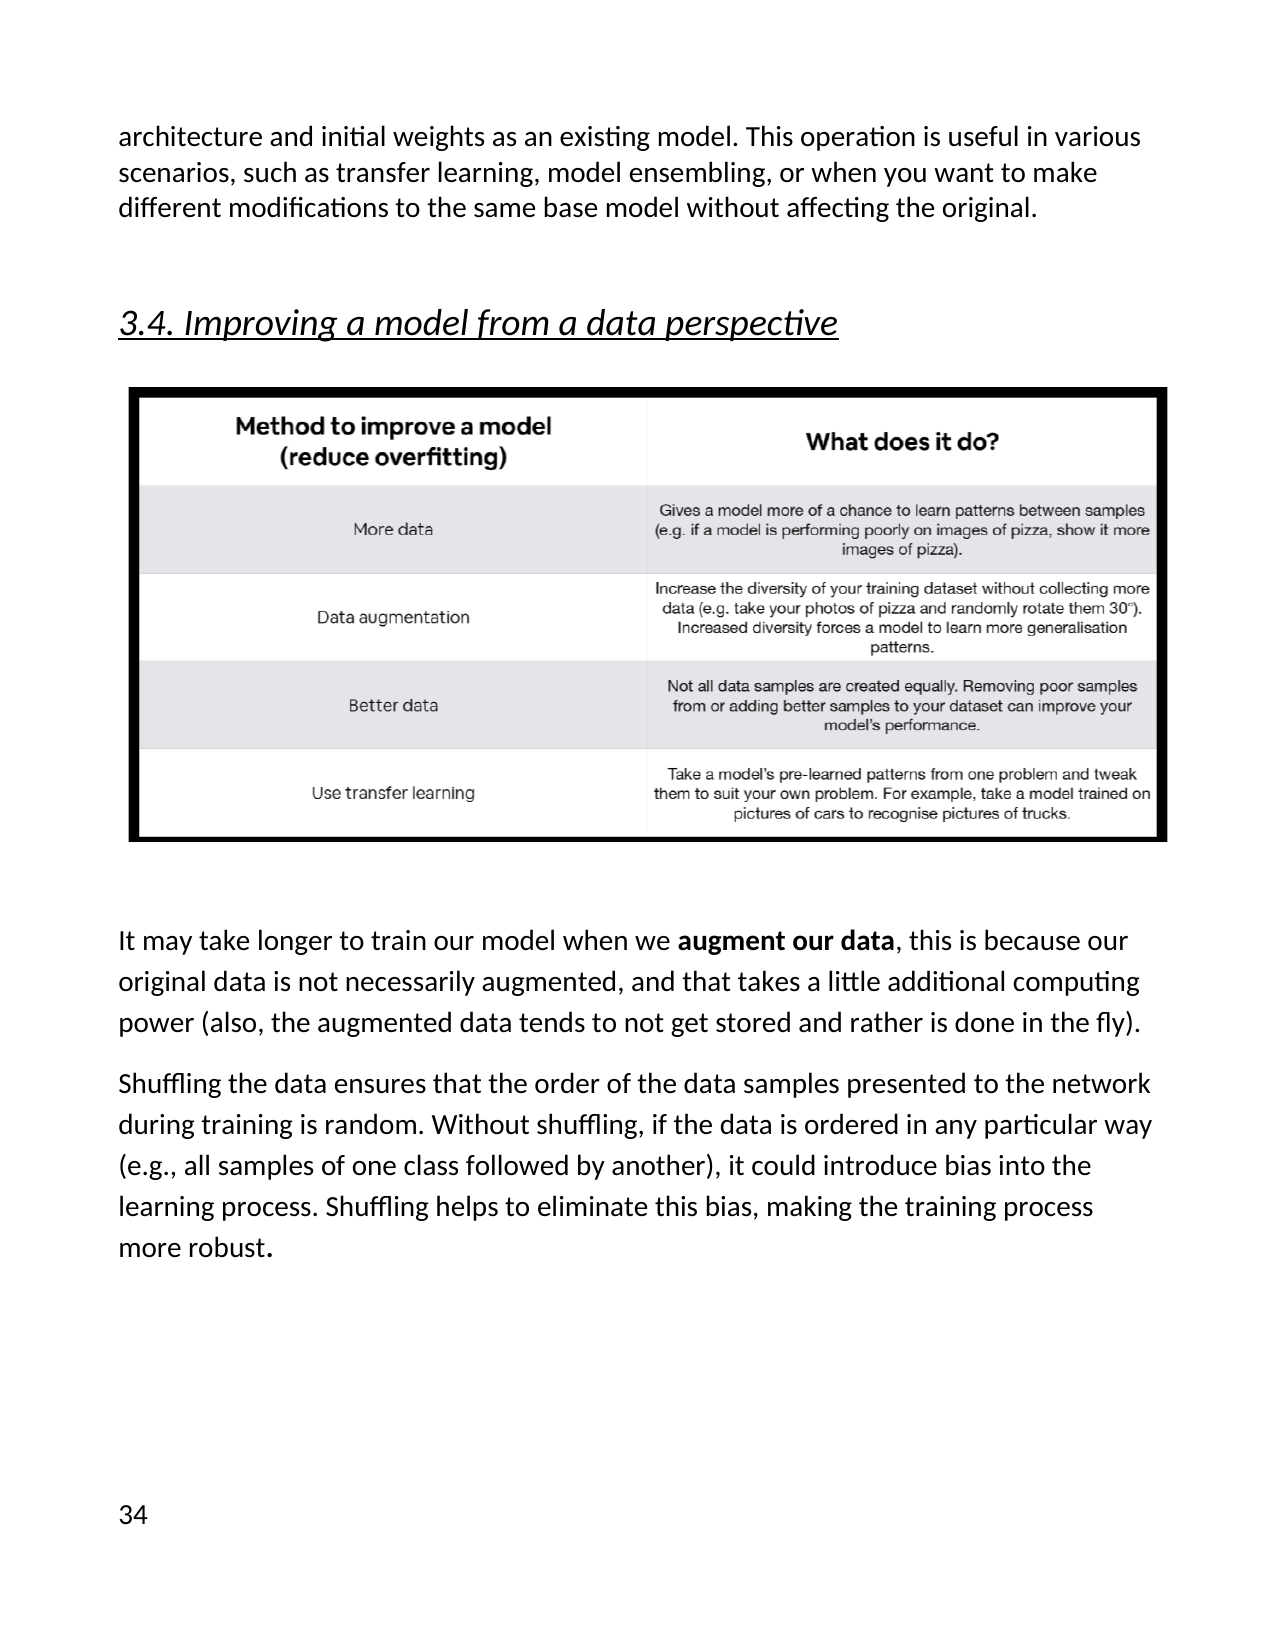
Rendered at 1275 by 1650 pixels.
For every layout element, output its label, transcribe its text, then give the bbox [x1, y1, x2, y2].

subtitle 3.4. Improving a model from a data perspective [118, 298, 1157, 344]
text Shuffling the data ensures that the order of the data samples presented to the network during training is random. Without shuffling, if the data is ordered in any particular way (e.g., all samples of one class followed by another), it could introduce bias into the learning process. Shuffling helps to eliminate this bias, making the training process more robust. [118, 1065, 1157, 1265]
text architecture and initial weights as an existing model. This operation is useful in various scenarios, such as transfer learning, model ensembling, or when you want to make different modifications to the same base model without affecting the original. [118, 118, 1157, 225]
text It may take longer to train our model when we augment our data, this is because our original data is not necessarily augmented, and that takes a little additional computing power (also, the augmented data tends to not get stored and rather is done in the fly). [118, 922, 1157, 1039]
picture [128, 387, 1168, 842]
